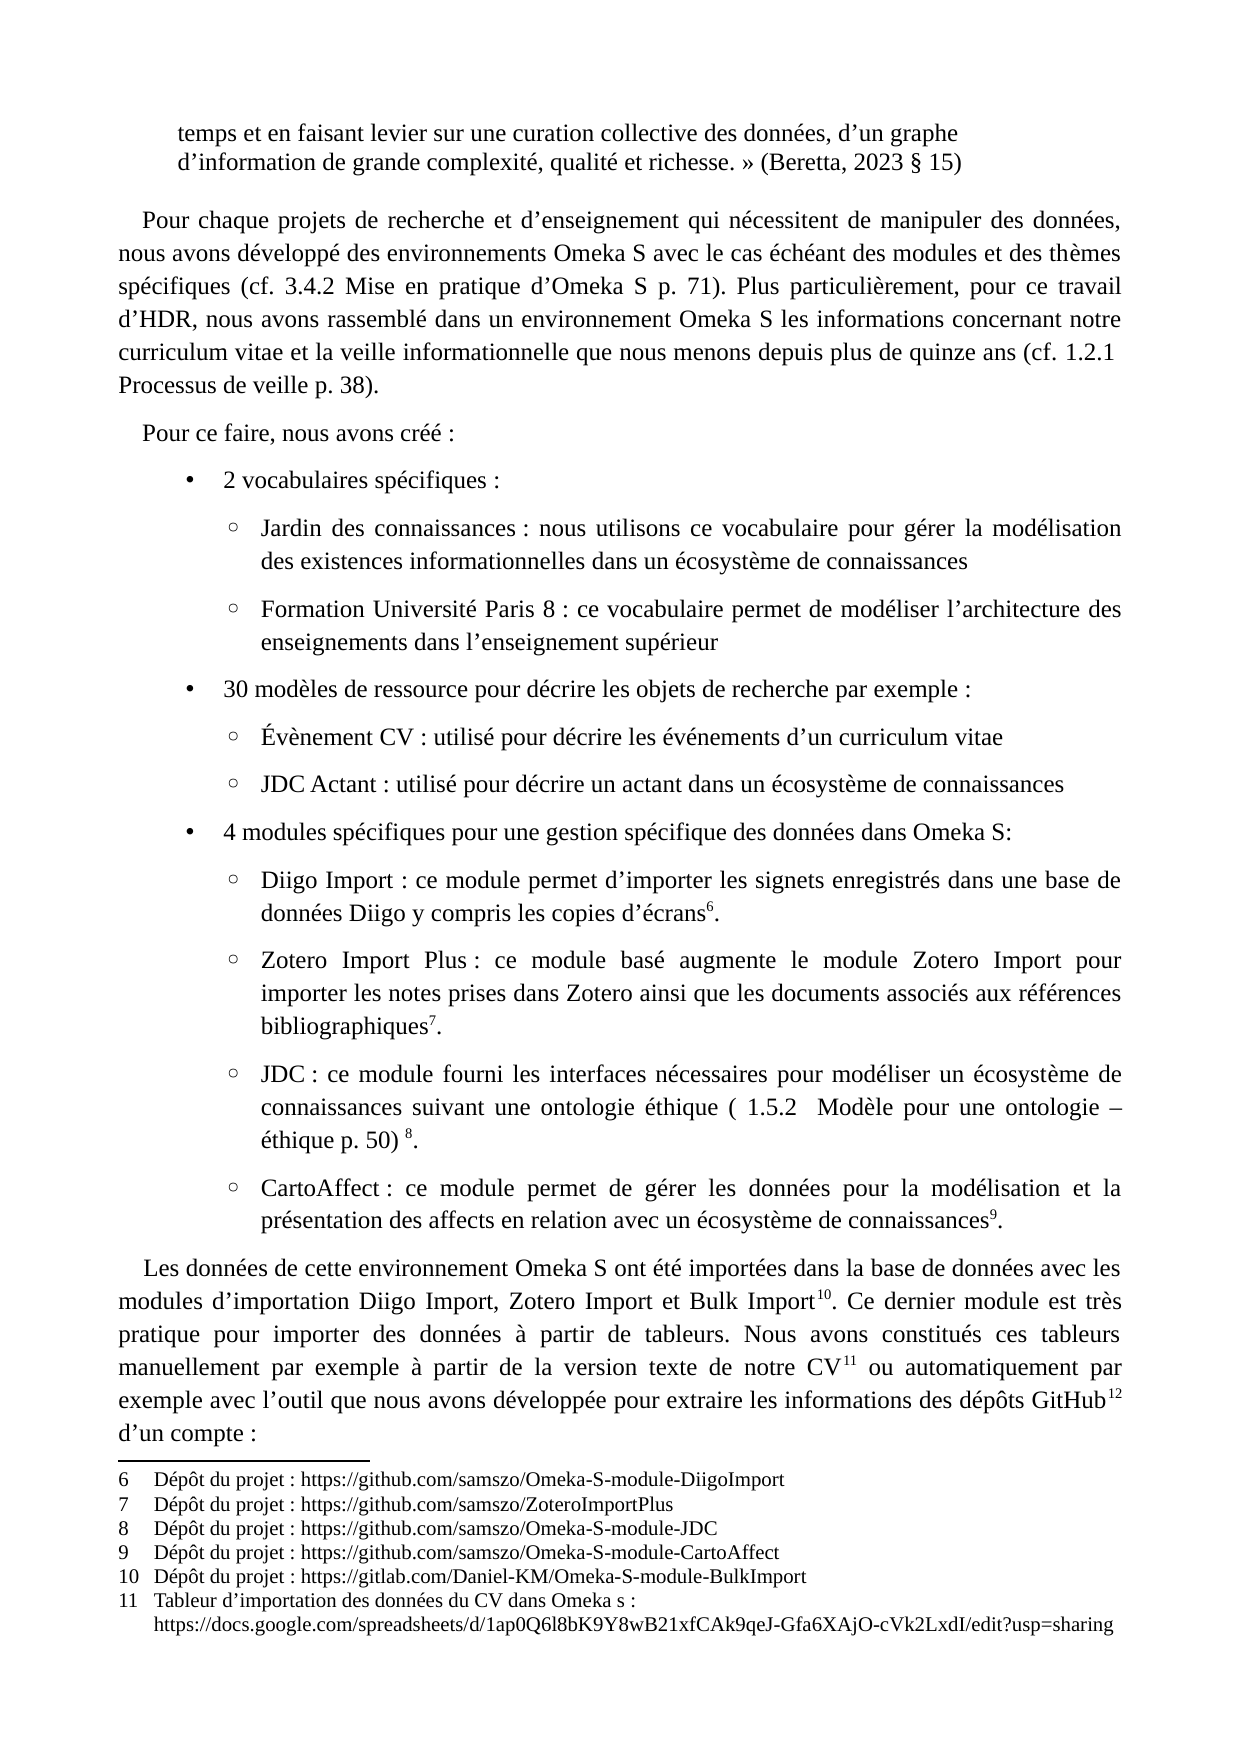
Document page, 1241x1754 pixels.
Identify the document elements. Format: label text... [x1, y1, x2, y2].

list Dépôt du projet : https://github.com/samszo/ZoteroImportPlus [118, 1491, 1122, 1516]
list Zotero Import Plus : ce module basé augmente le module Zotero Import pour importer les notes prises dans Zotero ainsi que les documents associés aux références bibliographiques. [223, 945, 1122, 1040]
list JDC Actant : utilisé pour décrire un actant dans un écosystème de connaissances [223, 769, 1122, 798]
text Pour chaque projets de recherche et d’enseignement qui nécessitent de manipuler des données, nous avons développé des environnements Omeka S avec le cas échéant des modules et des thèmes spécifiques (cf. 3.4.2 Mise en pratique d’Omeka S p. 71). Plus particulièrement, pour ce travail d’HDR, nous avons rassemblé dans un environnement Omeka S les informations concernant notre curriculum vitae et la veille informationnelle que nous menons depuis plus de quinze ans (cf. 1.2.1 Processus de veille p. 38). [118, 205, 1122, 399]
list CartoAffect : ce module permet de gérer les données pour la modélisation et la présentation des affects en relation avec un écosystème de connaissances. [223, 1173, 1122, 1234]
list 30 modèles de ressource pour décrire les objets de recherche par exemple : [186, 674, 1122, 703]
list Jardin des connaissances : nous utilisons ce vocabulaire pour gérer la modélisation des existences informationnelles dans un écosystème de connaissances [223, 513, 1122, 575]
list Dépôt du projet : https://github.com/samszo/Omeka-S-module-DiigoImport [118, 1467, 1122, 1491]
list JDC : ce module fourni les interfaces nécessaires pour modéliser un écosystème de connaissances suivant une ontologie éthique ( 1.5.2 Modèle pour une ontologie – éthique p. 51) . [223, 1059, 1122, 1154]
text Dépôt du projet : https://gitlab.com/Daniel-KM/Omeka-S-module-BulkImport [118, 1564, 1122, 1588]
list 2 vocabulaires spécifiques : [186, 465, 1122, 494]
text Les données de cette environnement Omeka S ont été importées dans la base de données avec les modules d’importation Diigo Import, Zotero Import et Bulk Import. Ce dernier module est très pratique pour importer des données à partir de tableurs. Nous avons constitués ces tableurs manuellement par exemple à partir de la version texte de notre CV ou automatiquement par exemple avec l’outil que nous avons développée pour extraire les informations des dépôts GitHub d’un compte : [118, 1253, 1122, 1447]
list Dépôt du projet : https://github.com/samszo/Omeka-S-module-JDC [118, 1516, 1122, 1539]
list 4 modules spécifiques pour une gestion spécifique des données dans Omeka S: [186, 817, 1122, 846]
list Évènement CV : utilisé pour décrire les événements d’un curriculum vitae [223, 722, 1122, 751]
text temps et en faisant levier sur une curation collective des données, d’un graphe d’information de grande complexité, qualité et richesse. » (Beretta, 2023 § 15) [177, 118, 1063, 176]
list Diigo Import : ce module permet d’importer les signets enregistrés dans une base de données Diigo y compris les copies d’écrans. [223, 865, 1122, 926]
text Pour ce faire, nous avons créé : [118, 418, 1122, 447]
text Tableur d’importation des données du CV dans Omeka s : https://docs.google.com/spreadsheets/d/1ap0Q6l8bK9Y8wB21xfCAk9qeJ-Gfa6XAjO-cVk2LxdI/edit?usp=sharing [118, 1588, 1122, 1636]
list Dépôt du projet : https://github.com/samszo/Omeka-S-module-CartoAffect [118, 1539, 1122, 1564]
list Formation Université Paris 8 : ce vocabulaire permet de modéliser l’architecture des enseignements dans l’enseignement supérieur [223, 594, 1122, 655]
